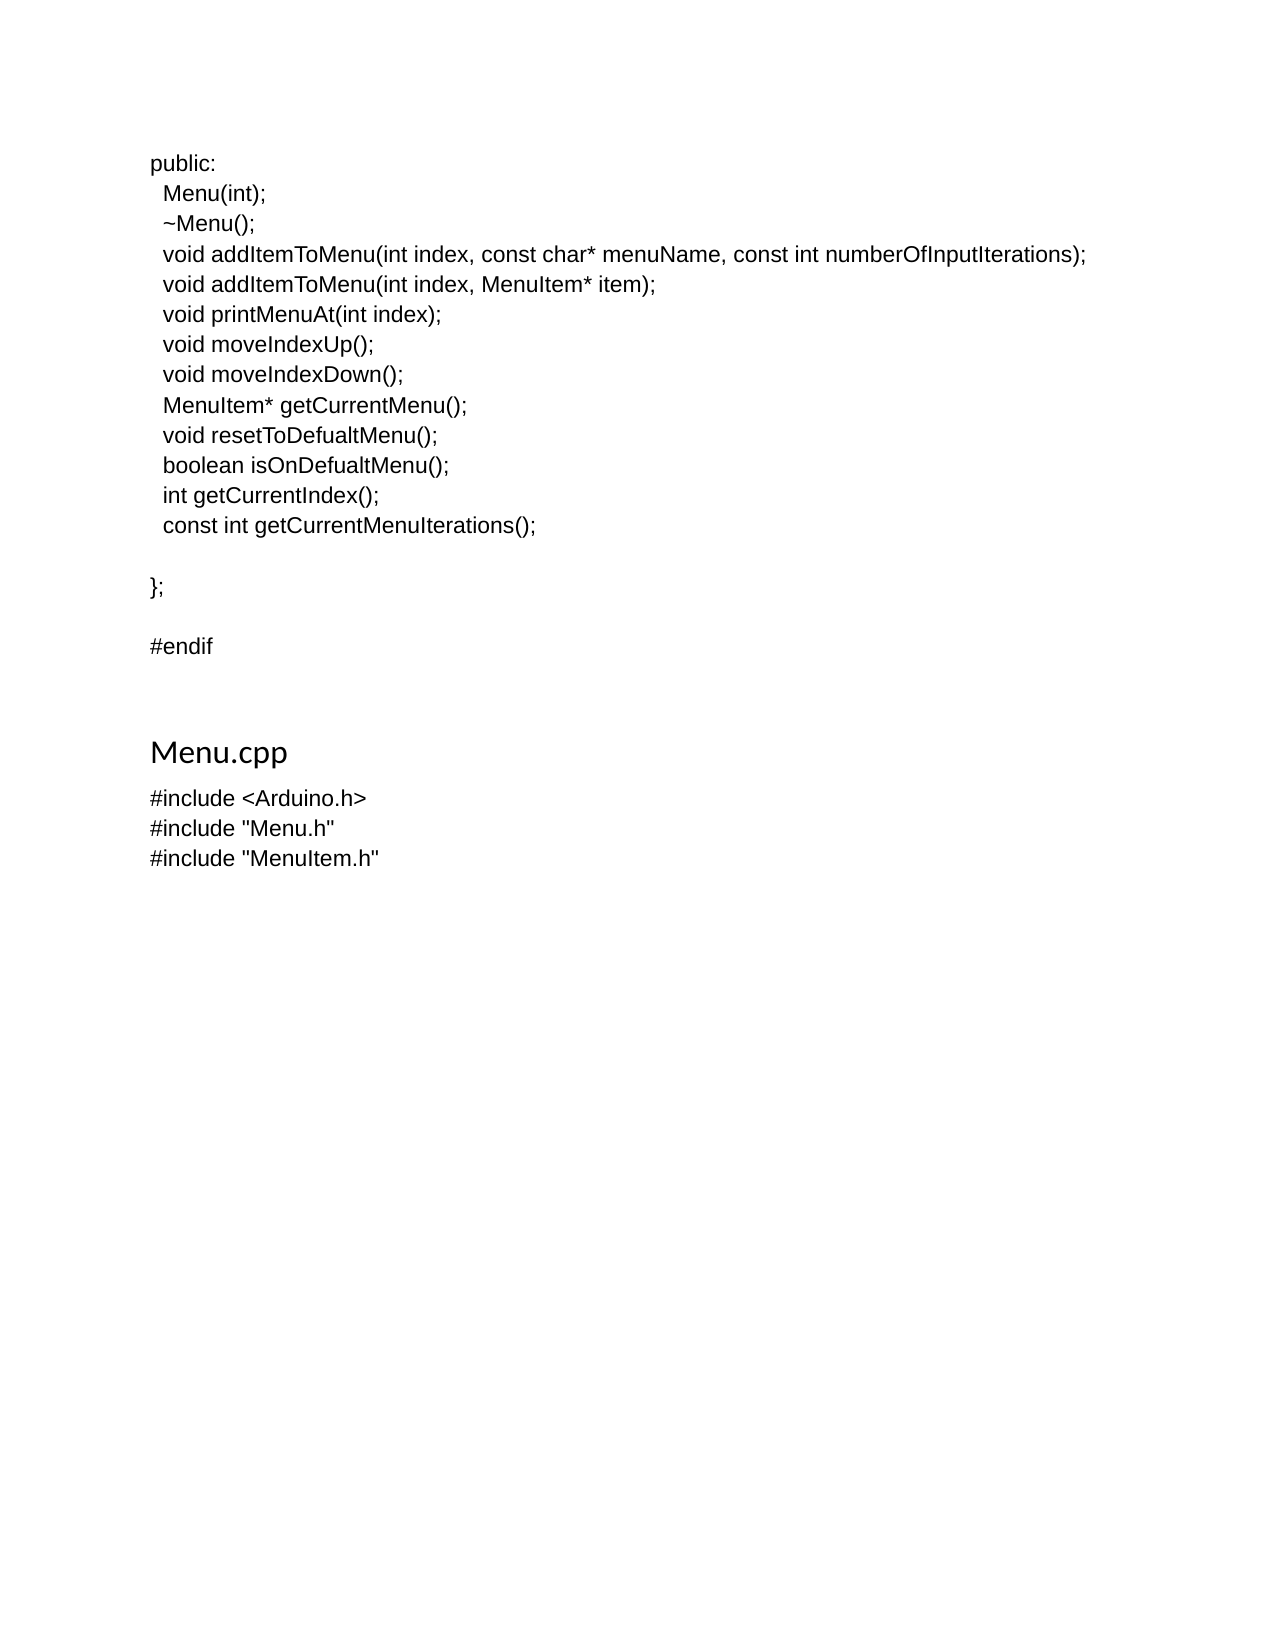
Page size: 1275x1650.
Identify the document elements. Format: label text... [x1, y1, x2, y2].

text MenuItem* getCurrentMenu(); [150, 392, 1125, 418]
text ~Menu(); [150, 210, 1125, 237]
text void addItemToMenu(int index, const char* menuName, const int numberOfInputIterations); [150, 241, 1125, 267]
text int getCurrentIndex(); [150, 482, 1125, 509]
text const int getCurrentMenuIterations(); [150, 512, 1125, 539]
text void resetToDefualtMenu(); [150, 422, 1125, 448]
text #include "Menu.h" [150, 815, 1125, 841]
text void printMenuAt(int index); [150, 301, 1125, 327]
text #include <Arduino.h> [150, 784, 1125, 811]
text Menu(int); [150, 180, 1125, 207]
text void moveIndexUp(); [150, 331, 1125, 358]
text void moveIndexDown(); [150, 361, 1125, 388]
text #endif [150, 633, 1125, 660]
text }; [150, 573, 1125, 599]
text boolean isOnDefualtMenu(); [150, 452, 1125, 478]
text void addItemToMenu(int index, MenuItem* item); [150, 271, 1125, 297]
subtitle Menu.cpp [150, 731, 1125, 772]
text public: [150, 150, 1125, 176]
text #include "MenuItem.h" [150, 845, 1125, 871]
